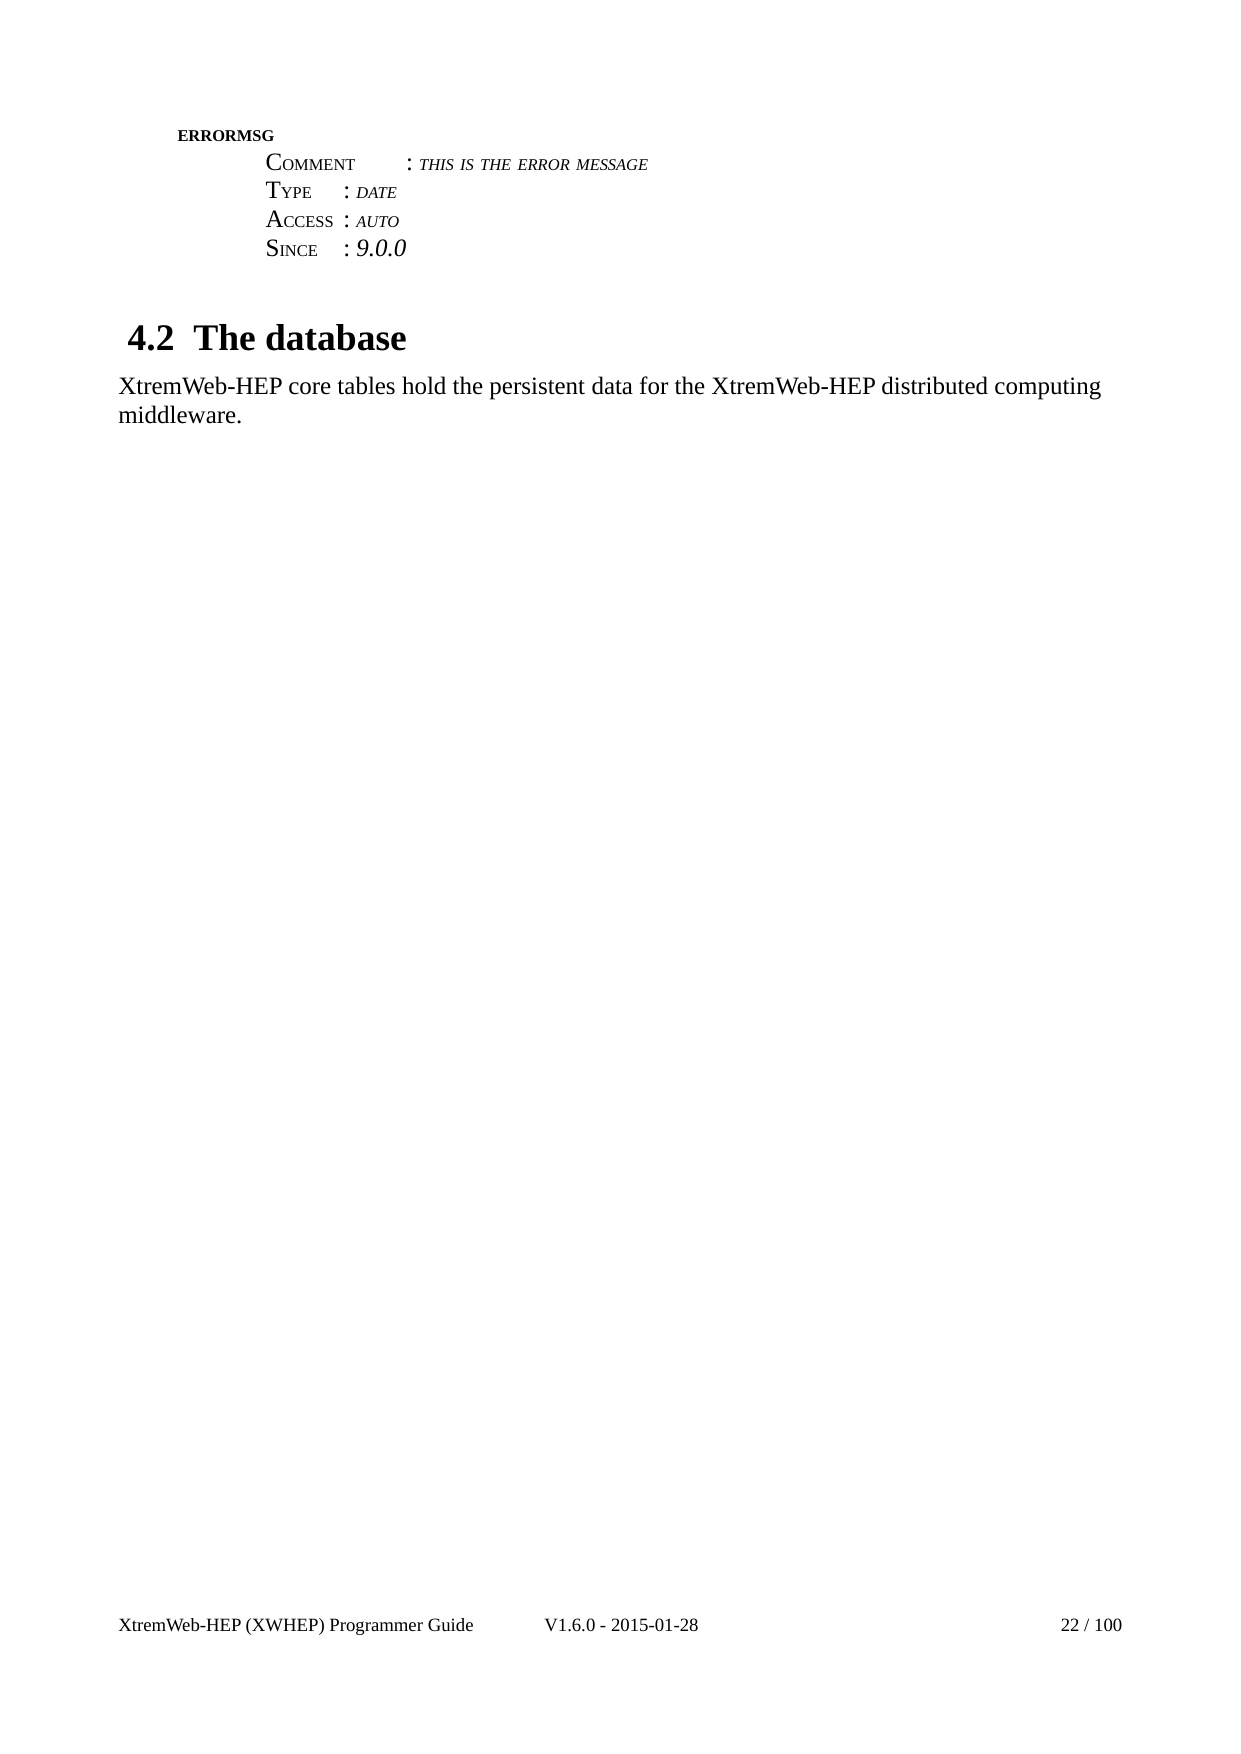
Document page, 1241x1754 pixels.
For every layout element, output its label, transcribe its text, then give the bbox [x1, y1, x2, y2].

subtitle The database [118, 316, 1122, 359]
text Since : 9.0.0 [265, 233, 1122, 262]
text Type : date [265, 176, 1122, 204]
text Access : auto [265, 204, 1122, 233]
text XtremWeb-HEP core tables hold the persistent data for the XtremWeb-HEP distributed computing middleware. [118, 371, 1122, 429]
text errormsg [177, 118, 1122, 147]
text Comment : this is the error message [265, 147, 1122, 176]
